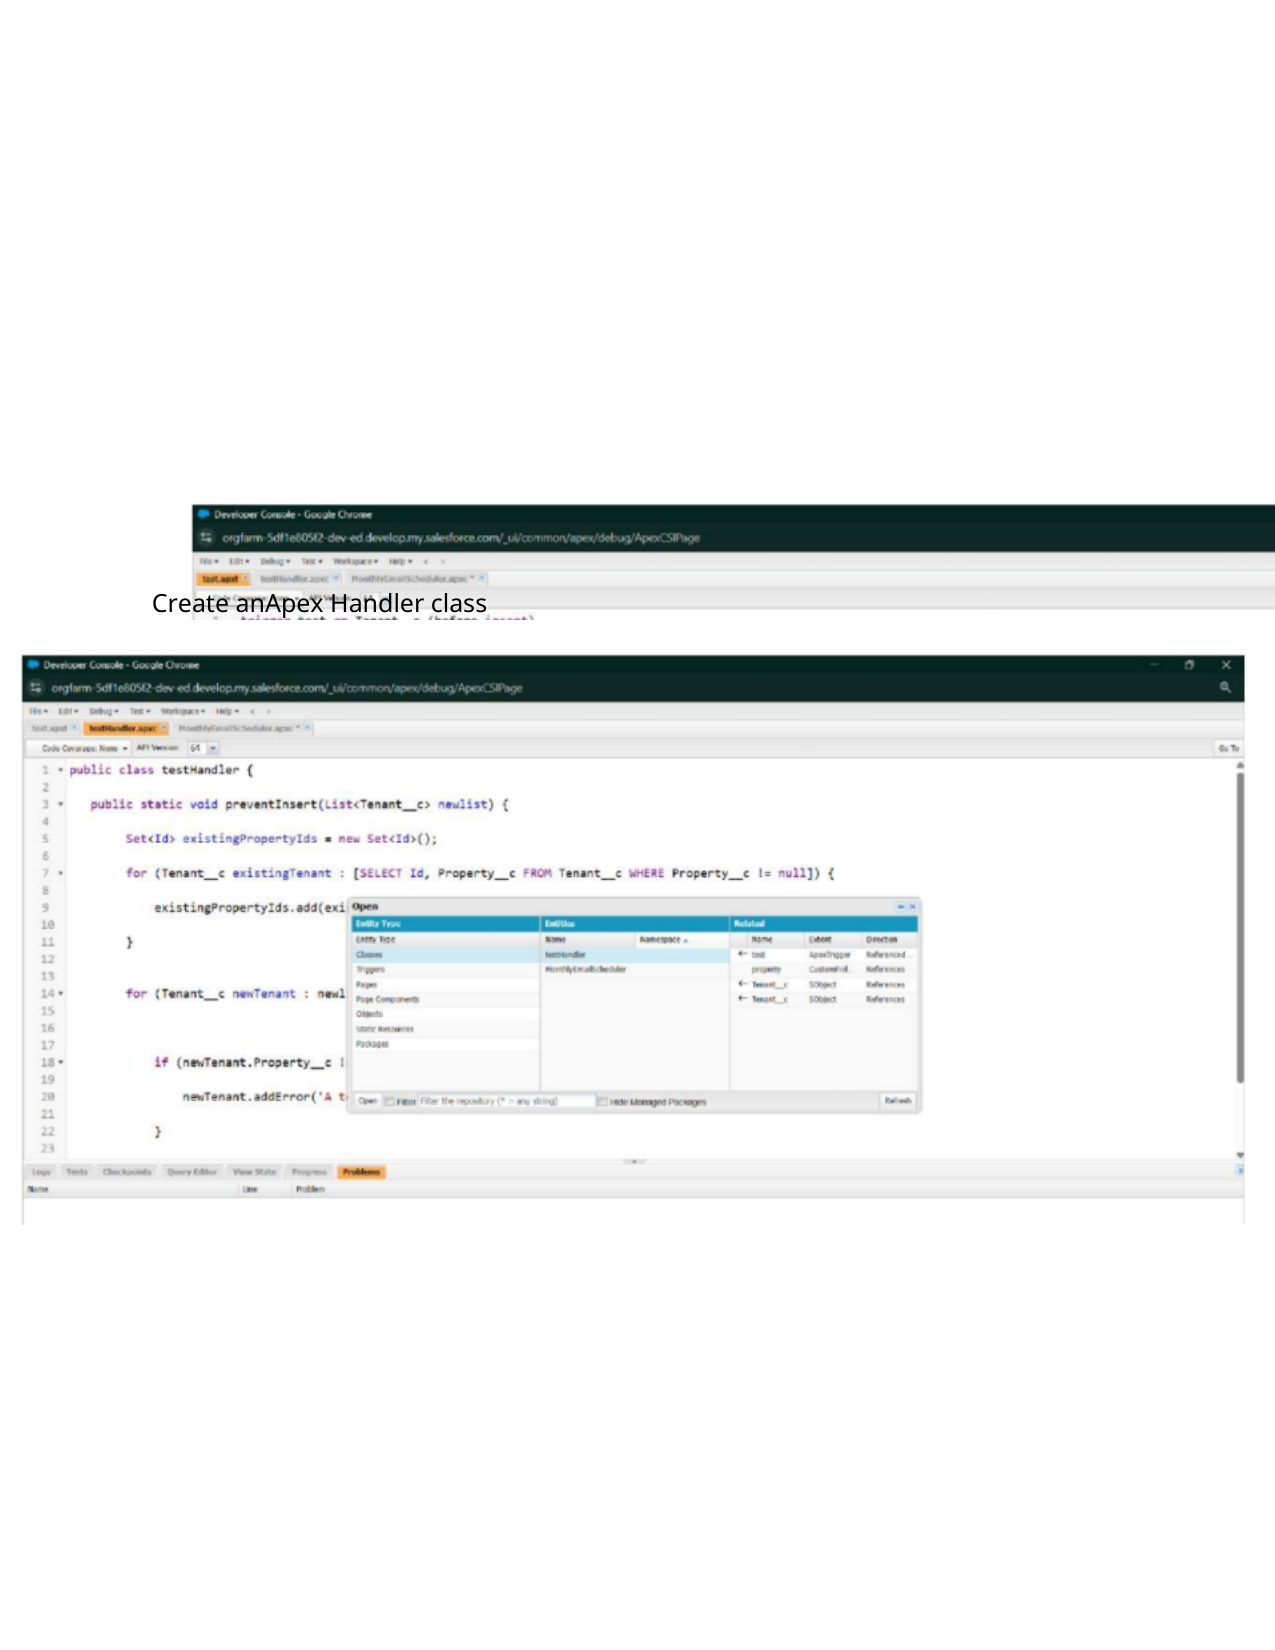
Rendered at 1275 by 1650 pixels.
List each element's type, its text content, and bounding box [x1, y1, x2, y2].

text Create anApex Handler class [152, 63, 1150, 619]
